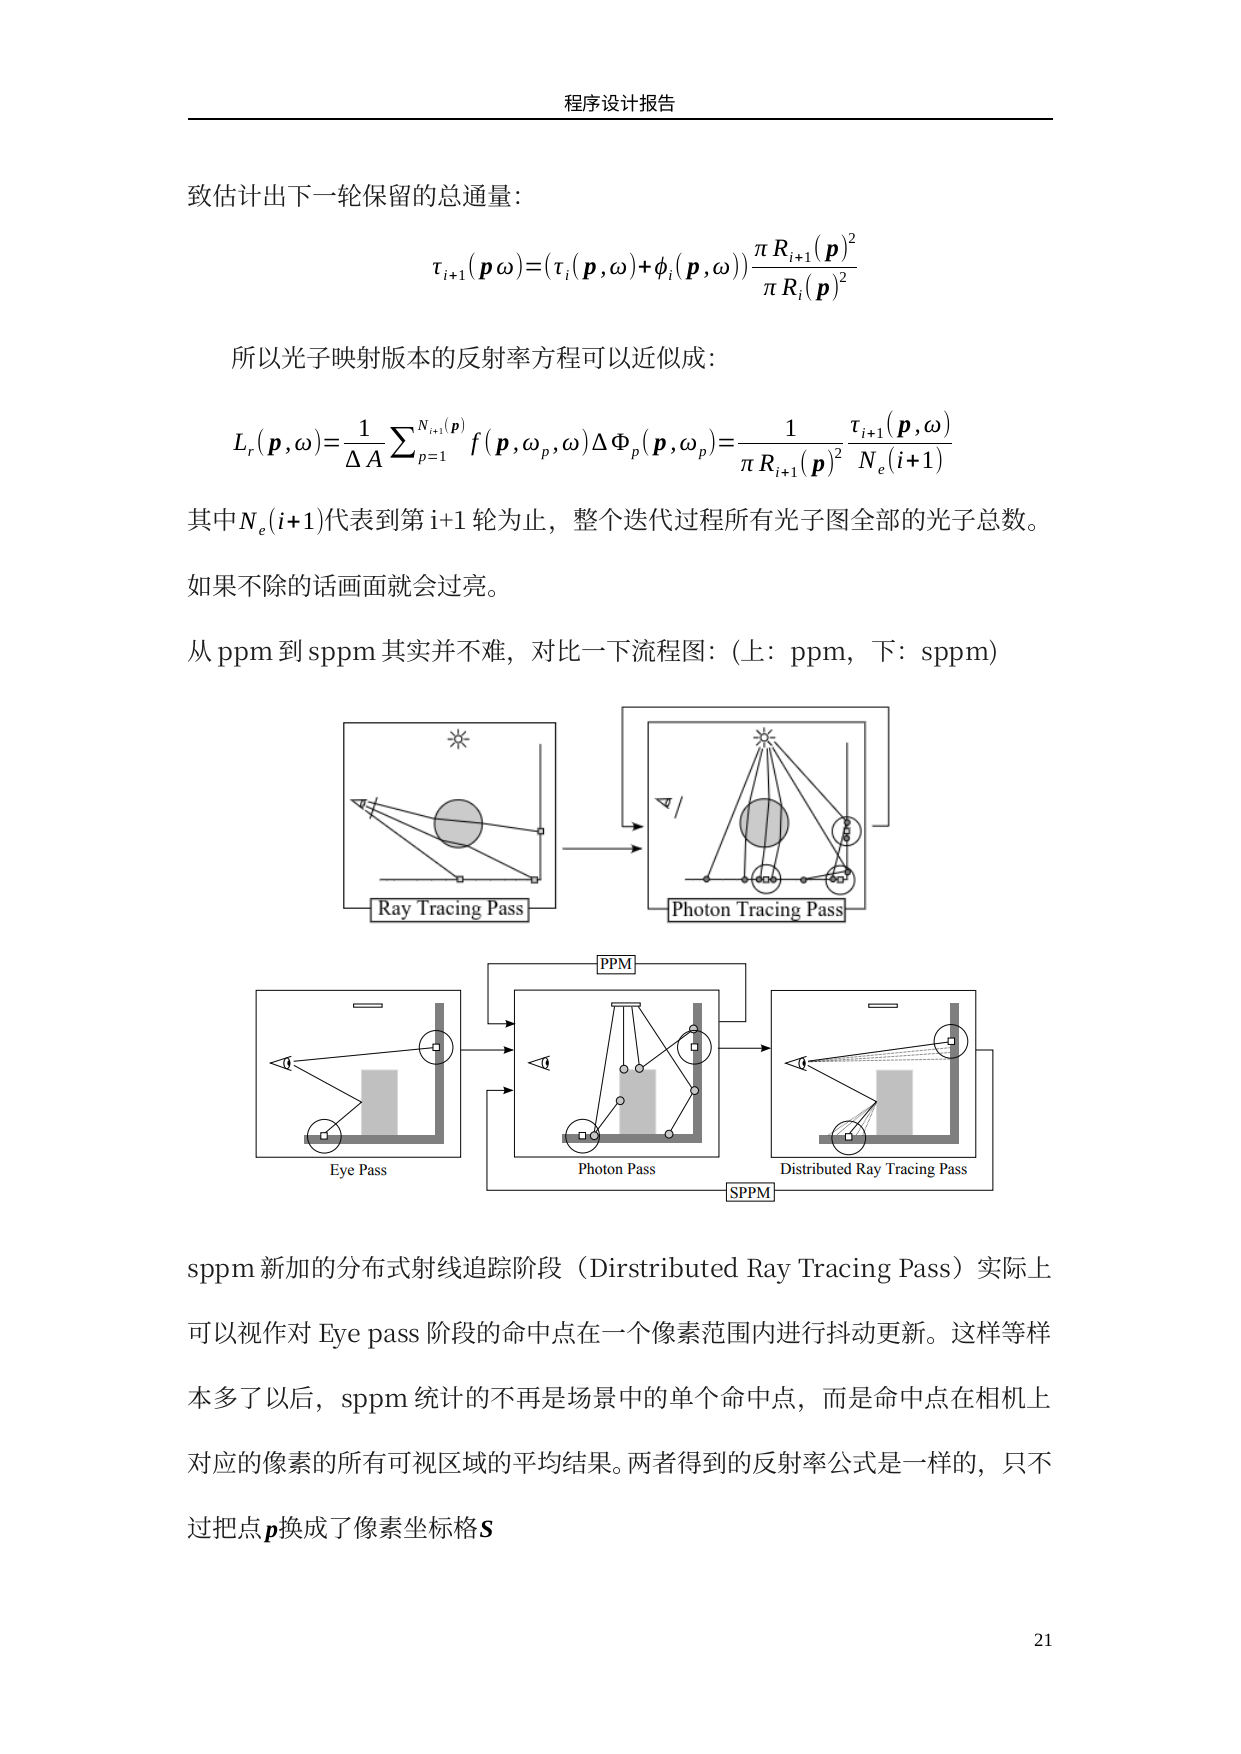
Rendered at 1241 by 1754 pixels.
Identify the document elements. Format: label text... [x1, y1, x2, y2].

text 所以光子映射版本的反射率方程可以近似成： [187, 227, 1053, 389]
text 其中代表到第i+1轮为止，整个迭代过程所有光子图全部的光子总数。如果不除的话画面就会过亮。 [187, 389, 1053, 617]
text sppm新加的分布式射线追踪阶段（Dirstributed Ray Tracing Pass）实际上可以视作对Eye pass阶段的命中点在一个像素范围内进行抖动更新。这样等样本多了以后，sppm统计的不再是场景中的单个命中点，而是命中点在相机上对应的像素的所有可视区域的平均结果。两者得到的反射率公式是一样的，只不过把点换成了像素坐标格 [187, 682, 1053, 1559]
text 从ppm到sppm其实并不难，对比一下流程图：(上：ppm，下：sppm) [187, 617, 1053, 682]
picture [158, 952, 1024, 1212]
picture [318, 691, 922, 933]
text 由于每一轮半径缩减，所以需要对当前所有通量再乘以一个面积缩减比例，大致估计出下一轮保留的总通量： [187, 162, 1053, 227]
